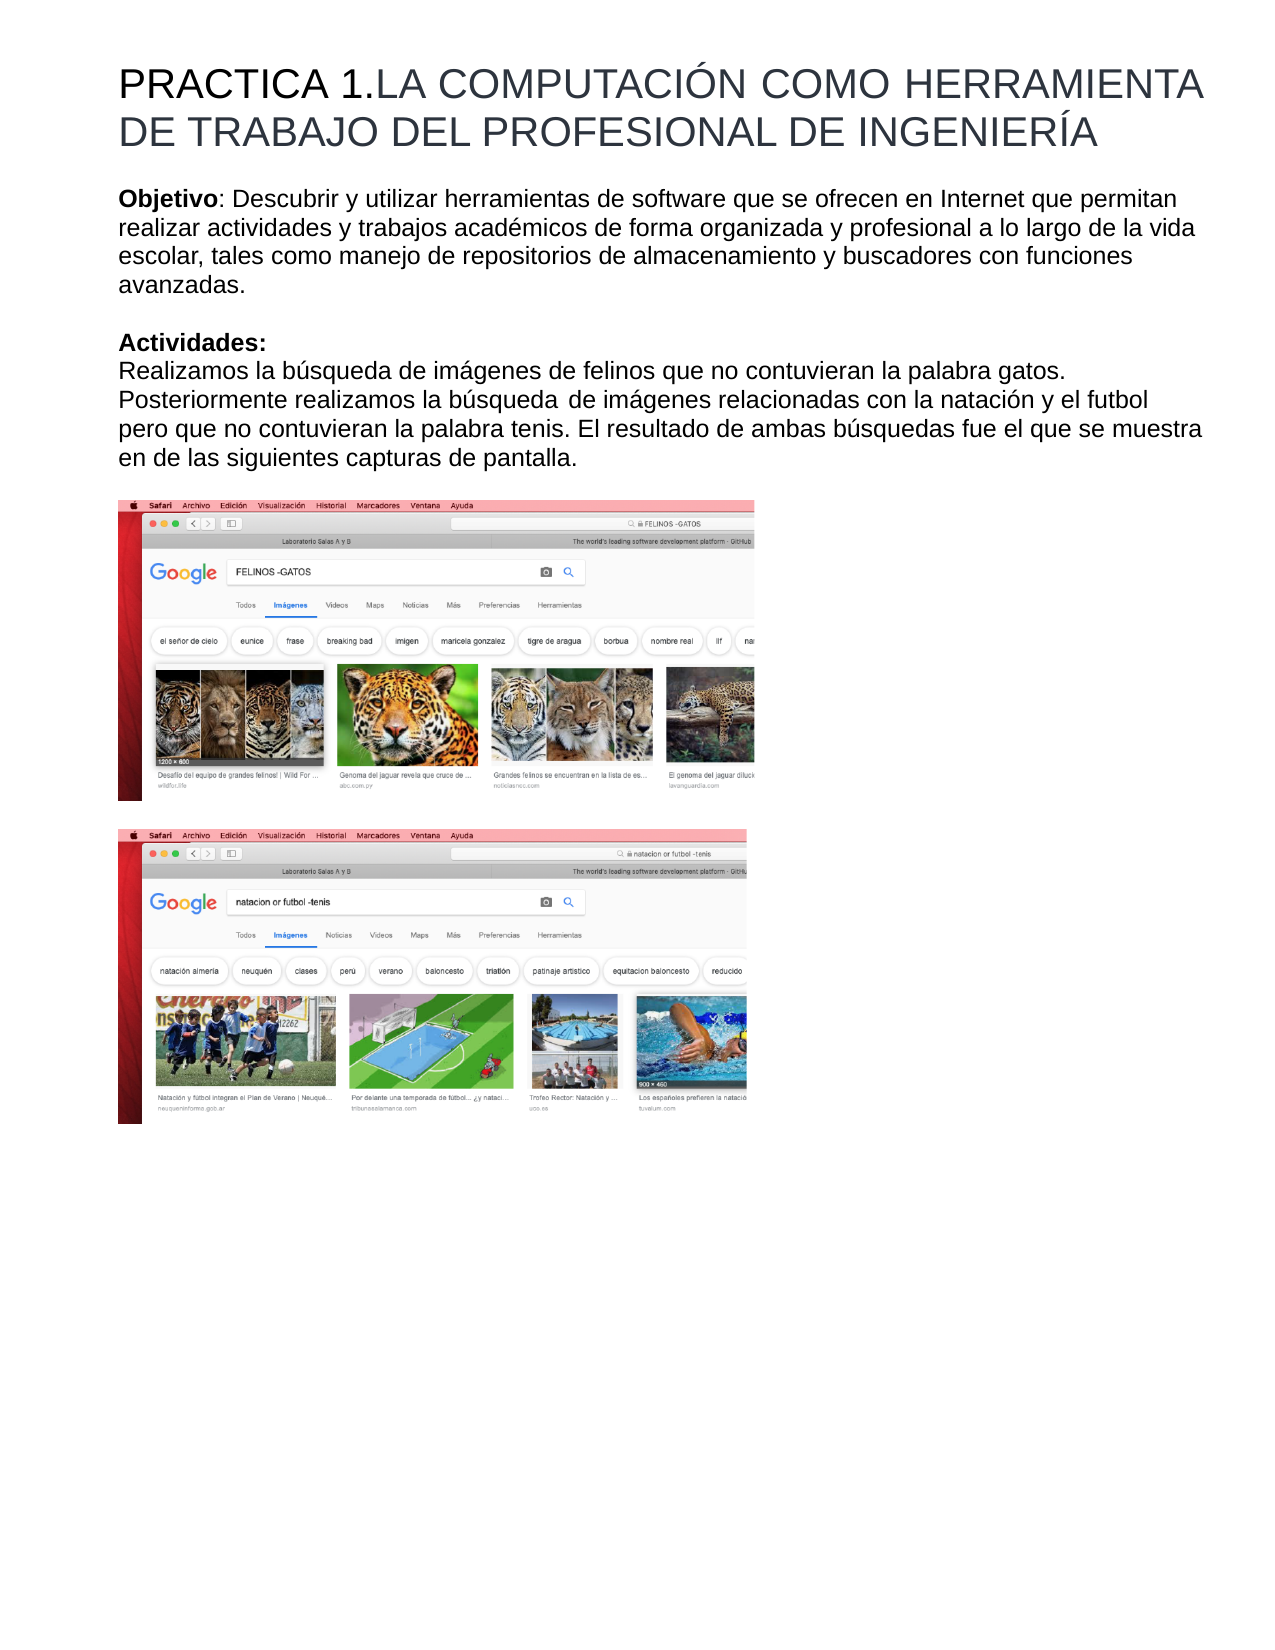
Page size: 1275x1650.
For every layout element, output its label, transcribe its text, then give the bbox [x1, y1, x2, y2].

text Realizamos la búsqueda de imágenes de felinos que no contuvieran la palabra gatos. Posteriormente realizamos la búsqueda de imágenes relacionadas con la natación y el futbol pero que no contuvieran la palabra tenis. El resultado de ambas búsquedas fue el que se muestra en de las siguientes capturas de pantalla. [118, 356, 1205, 500]
text PRACTICA 1.LA COMPUTACIÓN COMO HERRAMIENTA DE TRABAJO DEL PROFESIONAL DE INGENIERÍA [118, 59, 1205, 155]
text Actividades: [118, 327, 1205, 356]
text Objetivo: Descubrir y utilizar herramientas de software que se ofrecen en Internet que permitan realizar actividades y trabajos académicos de forma organizada y profesional a lo largo de la vida escolar, tales como manejo de repositorios de almacenamiento y buscadores con funciones avanzadas. [118, 184, 1205, 299]
